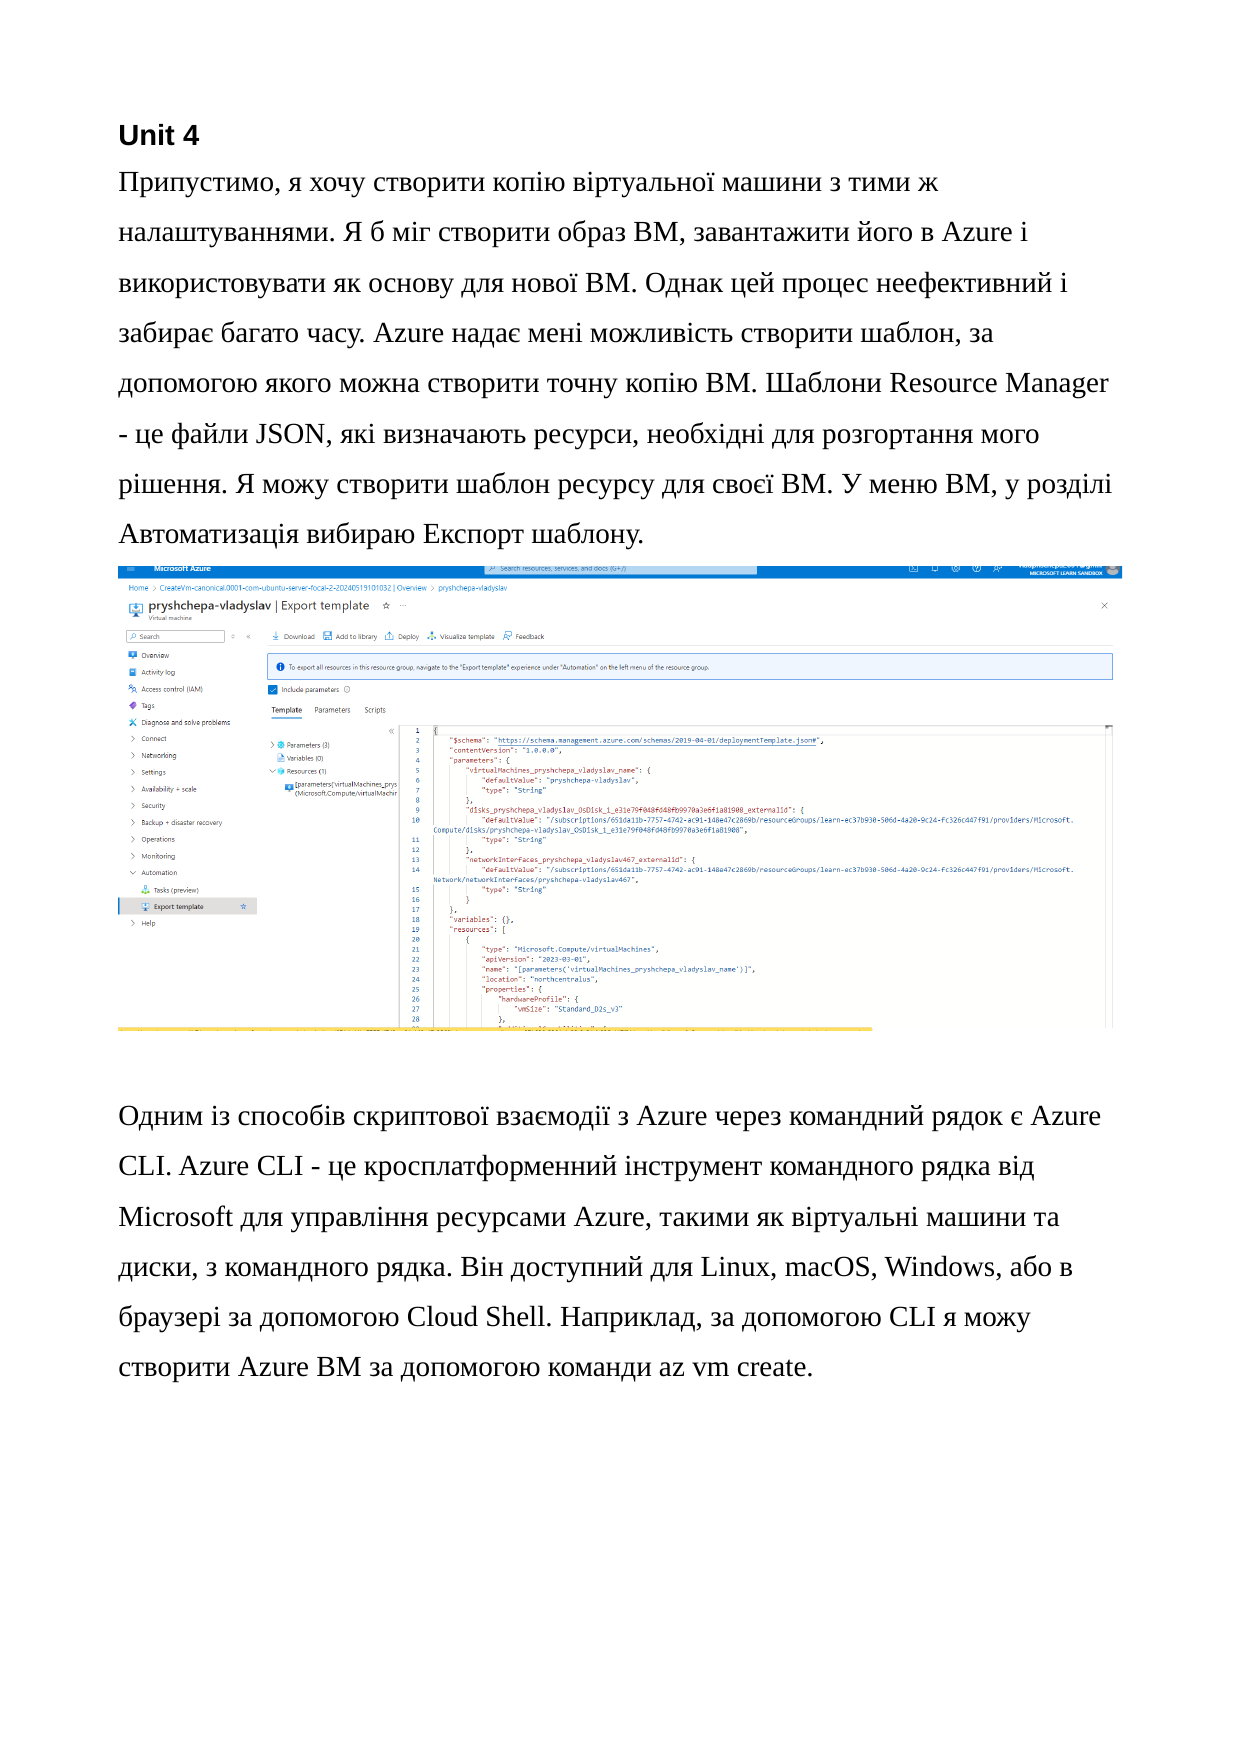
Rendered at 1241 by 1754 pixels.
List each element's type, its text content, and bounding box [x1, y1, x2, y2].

subtitle Unit 4 [118, 118, 1122, 152]
picture [118, 566, 1123, 1031]
text Одним із способів скриптової взаємодії з Azure через командний рядок є Azure CLI. Azure CLI - це кросплатформенний інструмент командного рядка від Microsoft для управління ресурсами Azure, такими як віртуальні машини та диски, з командного рядка. Він доступний для Linux, macOS, Windows, або в браузері за допомогою Cloud Shell. Наприклад, за допомогою CLI я можу створити Azure ВМ за допомогою команди az vm create. [118, 1098, 1122, 1383]
text Припустимо, я хочу створити копію віртуальної машини з тими ж налаштуваннями. Я б міг створити образ ВМ, завантажити його в Azure і використовувати як основу для нової ВМ. Однак цей процес неефективний і забирає багато часу. Azure надає мені можливість створити шаблон, за допомогою якого можна створити точну копію ВМ. Шаблони Resource Manager - це файли JSON, які визначають ресурси, необхідні для розгортання мого рішення. Я можу створити шаблон ресурсу для своєї ВМ. У меню ВМ, у розділі Автоматизація вибираю Експорт шаблону. [118, 164, 1122, 550]
